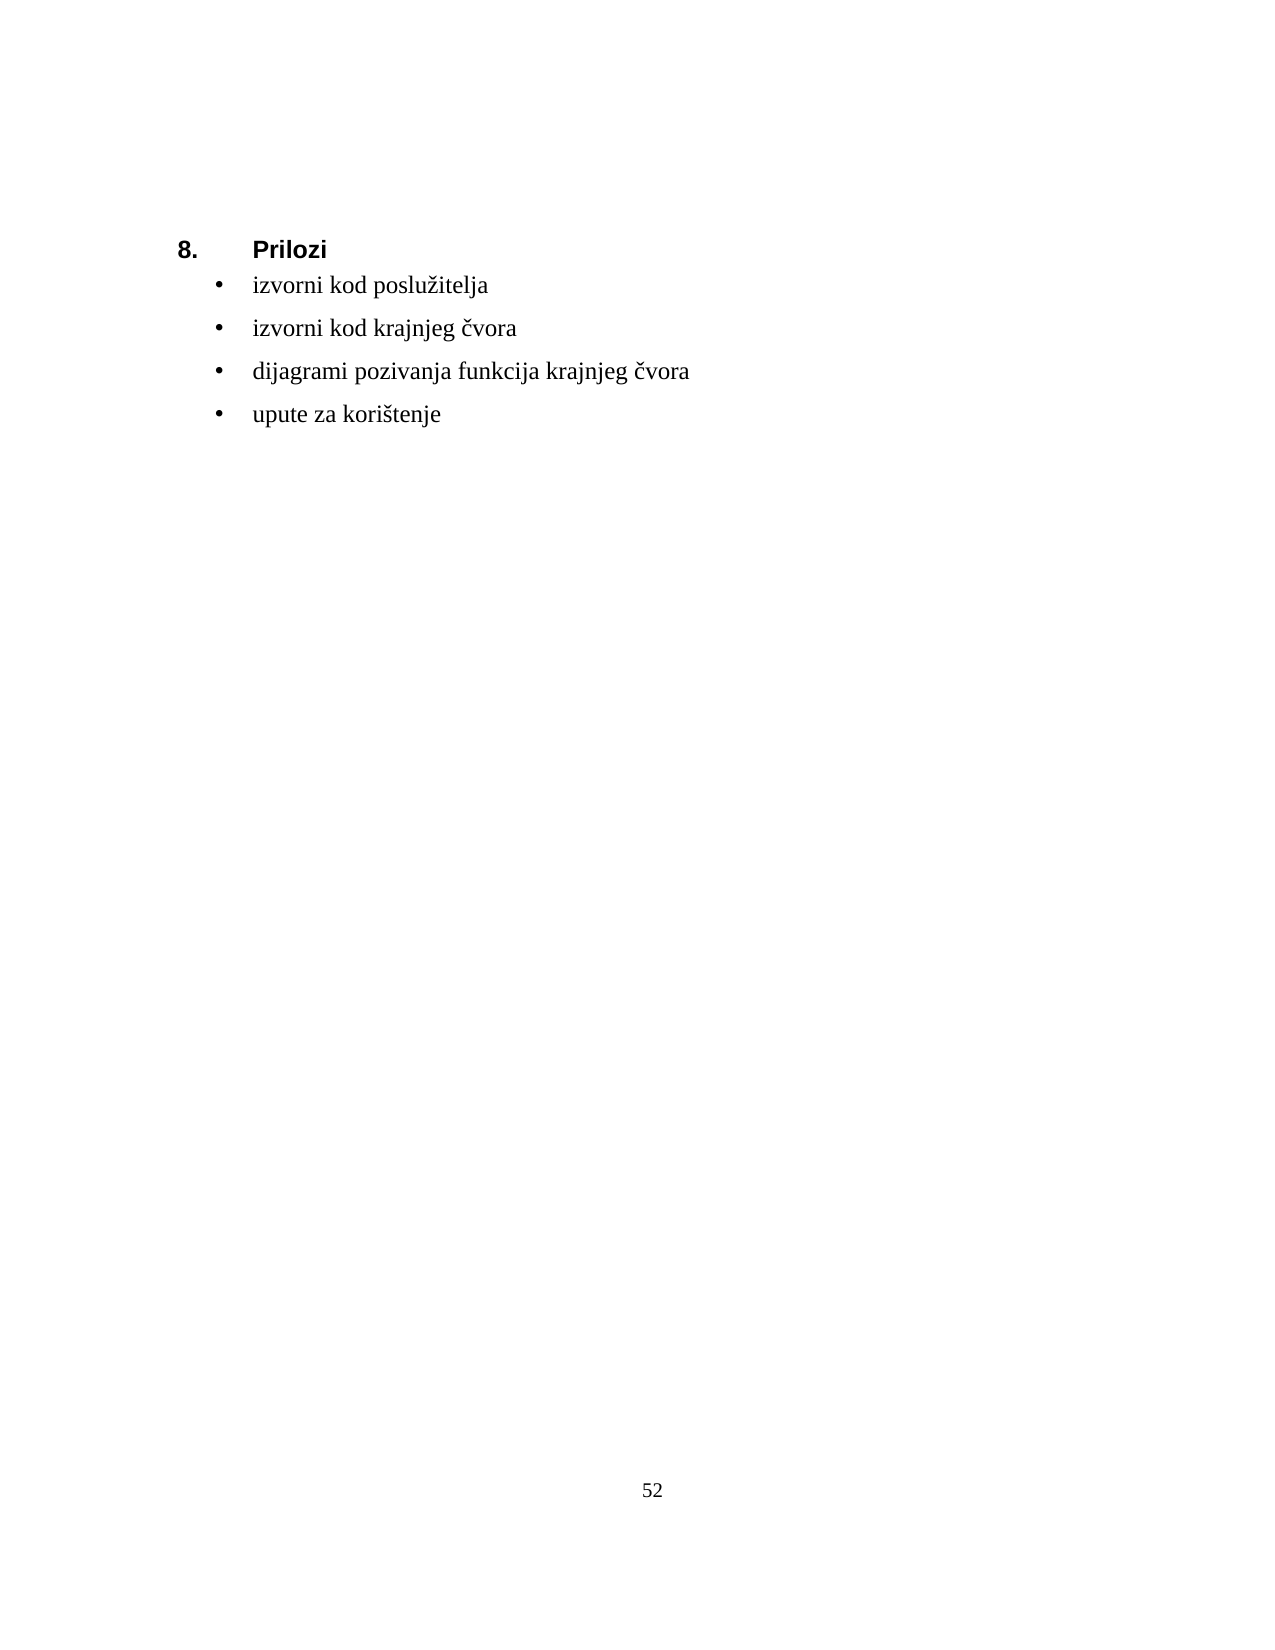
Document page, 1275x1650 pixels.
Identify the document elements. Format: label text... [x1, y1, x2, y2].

list upute za korištenje [215, 399, 1127, 428]
list izvorni kod krajnjeg čvora [215, 313, 1127, 342]
subtitle Prilozi [177, 235, 1127, 264]
list dijagrami pozivanja funkcija krajnjeg čvora [215, 356, 1127, 385]
list izvorni kod poslužitelja [215, 270, 1127, 299]
